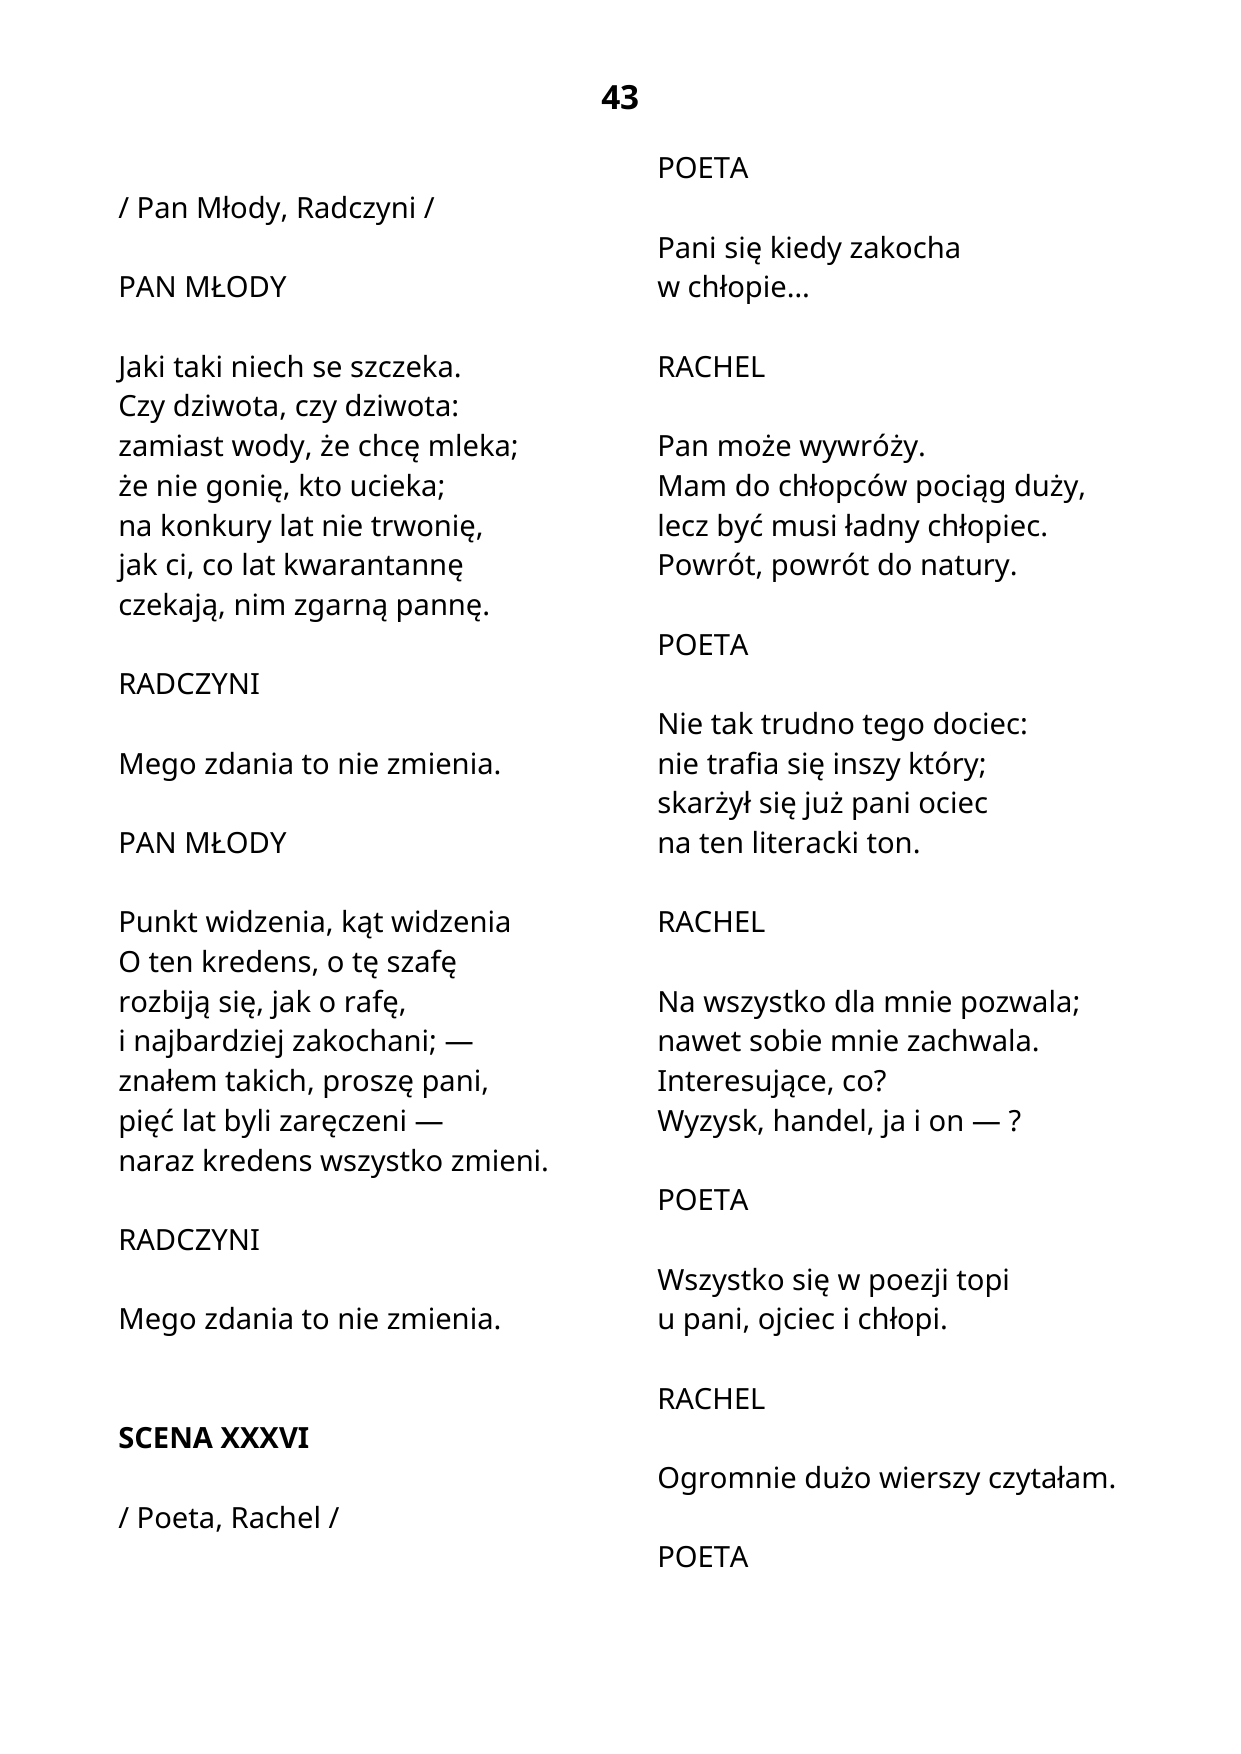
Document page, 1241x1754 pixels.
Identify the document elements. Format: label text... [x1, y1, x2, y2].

text jak ci, co lat kwarantannę [118, 544, 583, 584]
text rozbiją się, jak o rafę, [118, 981, 583, 1021]
text nie trafia się inszy który; [657, 743, 1122, 783]
text Mam do chłopców pociąg duży, [657, 465, 1122, 505]
text Mego zdania to nie zmienia. [118, 743, 583, 783]
text znałem takich, proszę pani, [118, 1060, 583, 1100]
text lecz być musi ładny chłopiec. [657, 505, 1122, 544]
text O ten kredens, o tę szafę [118, 941, 583, 981]
text PAN MŁODY [118, 267, 583, 306]
text zamiast wody, że chcę mleka; [118, 425, 583, 465]
text nawet sobie mnie zachwala. [657, 1021, 1122, 1060]
text POETA [657, 624, 1122, 663]
text w chłopie… [657, 267, 1122, 306]
text pięć lat byli zaręczeni — [118, 1100, 583, 1140]
text u pani, ojciec i chłopi. [657, 1298, 1122, 1338]
text Ogromnie dużo wierszy czytałam. [657, 1457, 1122, 1497]
text / Pan Młody, Radczyni / [118, 187, 583, 227]
text RACHEL [657, 346, 1122, 386]
text Interesujące, co? [657, 1060, 1122, 1100]
text SCENA XXXVI [118, 1418, 583, 1457]
text POETA [657, 1179, 1122, 1219]
text naraz kredens wszystko zmieni. [118, 1140, 583, 1179]
text / Poeta, Rachel / [118, 1497, 583, 1537]
text RADCZYNI [118, 1219, 583, 1259]
text Nie tak trudno tego dociec: [657, 703, 1122, 743]
text Mego zdania to nie zmienia. [118, 1298, 583, 1338]
text że nie gonię, kto ucieka; [118, 465, 583, 505]
text Jaki taki niech se szczeka. [118, 346, 583, 386]
text czekają, nim zgarną pannę. [118, 584, 583, 624]
text POETA [657, 1537, 1122, 1576]
text POETA [657, 148, 1122, 187]
text na konkury lat nie trwonię, [118, 505, 583, 544]
text na ten literacki ton. [657, 822, 1122, 862]
text RACHEL [657, 1378, 1122, 1418]
text Punkt widzenia, kąt widzenia [118, 902, 583, 941]
text Czy dziwota, czy dziwota: [118, 386, 583, 425]
text i najbardziej zakochani; — [118, 1021, 583, 1060]
text Pani się kiedy zakocha [657, 227, 1122, 267]
text RACHEL [657, 902, 1122, 941]
text RADCZYNI [118, 663, 583, 703]
text Na wszystko dla mnie pozwala; [657, 981, 1122, 1021]
text Wyzysk, handel, ja i on — ? [657, 1100, 1122, 1140]
text skarżył się już pani ociec [657, 783, 1122, 822]
text PAN MŁODY [118, 822, 583, 862]
text Pan może wywróży. [657, 425, 1122, 465]
text Powrót, powrót do natury. [657, 544, 1122, 584]
text Wszystko się w poezji topi [657, 1259, 1122, 1298]
